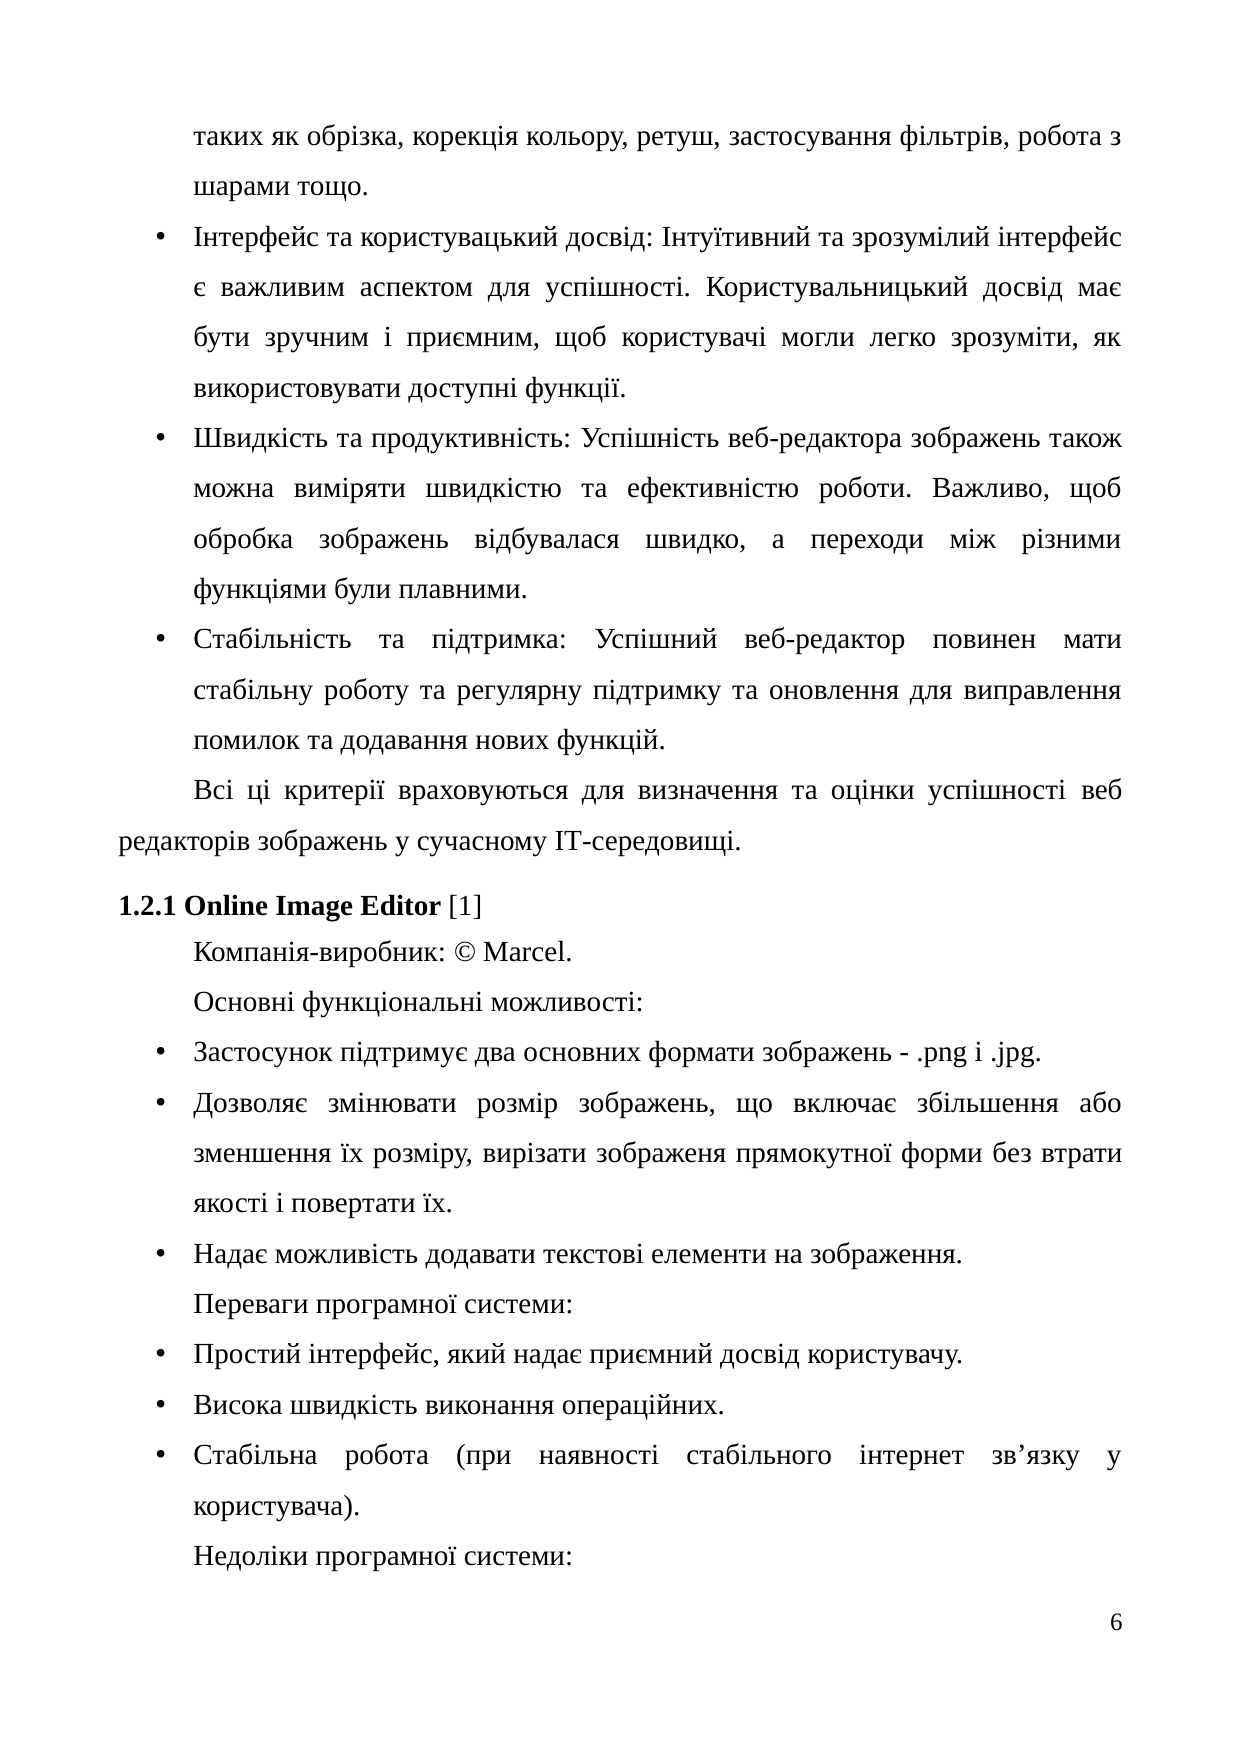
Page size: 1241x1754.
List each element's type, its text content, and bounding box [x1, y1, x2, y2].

list Швидкість та продуктивність: Успішність веб-редактора зображень також можна виміряти швидкістю та ефективністю роботи. Важливо, щоб обробка зображень відбувалася швидко, а переходи між різними функціями були плавними. [156, 420, 1122, 605]
list Дозволяє змінювати розмір зображень, що включає збільшення або зменшення їх розміру, вирізати зображеня прямокутної форми без втрати якості і повертати їх. [156, 1085, 1122, 1219]
list Застосунок підтримує два основних формати зображень - .png і .jpg. [156, 1034, 1122, 1068]
list Простий інтерфейс, який надає приємний досвід користувачу. [156, 1337, 1122, 1370]
text Недоліки програмної системи: [118, 1538, 1122, 1572]
list Стабільна робота (при наявності стабільного інтернет зв’язку у користувача). [156, 1437, 1122, 1521]
list таких як обрізка, корекція кольору, ретуш, застосування фільтрів, робота з шарами тощо. [156, 118, 1122, 202]
subtitle 1.2.1 Online Image Editor [1] [118, 888, 1122, 921]
text Переваги програмної системи: [118, 1286, 1122, 1320]
list Висока швидкість виконання операційних. [156, 1387, 1122, 1421]
list Стабільність та підтримка: Успішний веб-редактор повинен мати стабільну роботу та регулярну підтримку та оновлення для виправлення помилок та додавання нових функцій. [156, 621, 1122, 756]
list Інтерфейс та користувацький досвід: Інтуїтивний та зрозумілий інтерфейс є важливим аспектом для успішності. Користувальницький досвід має бути зручним і приємним, щоб користувачі могли легко зрозуміти, як використовувати доступні функції. [156, 219, 1122, 403]
text Компанія-виробник: © Marcel. [118, 934, 1122, 967]
text Основні функціональні можливості: [118, 984, 1122, 1018]
list Надає можливість додавати текстові елементи на зображення. [156, 1236, 1122, 1269]
text Всі ці критерії враховуються для визначення та оцінки успішності веб редакторів зображень у сучасному ІТ-середовищі. [118, 772, 1122, 856]
